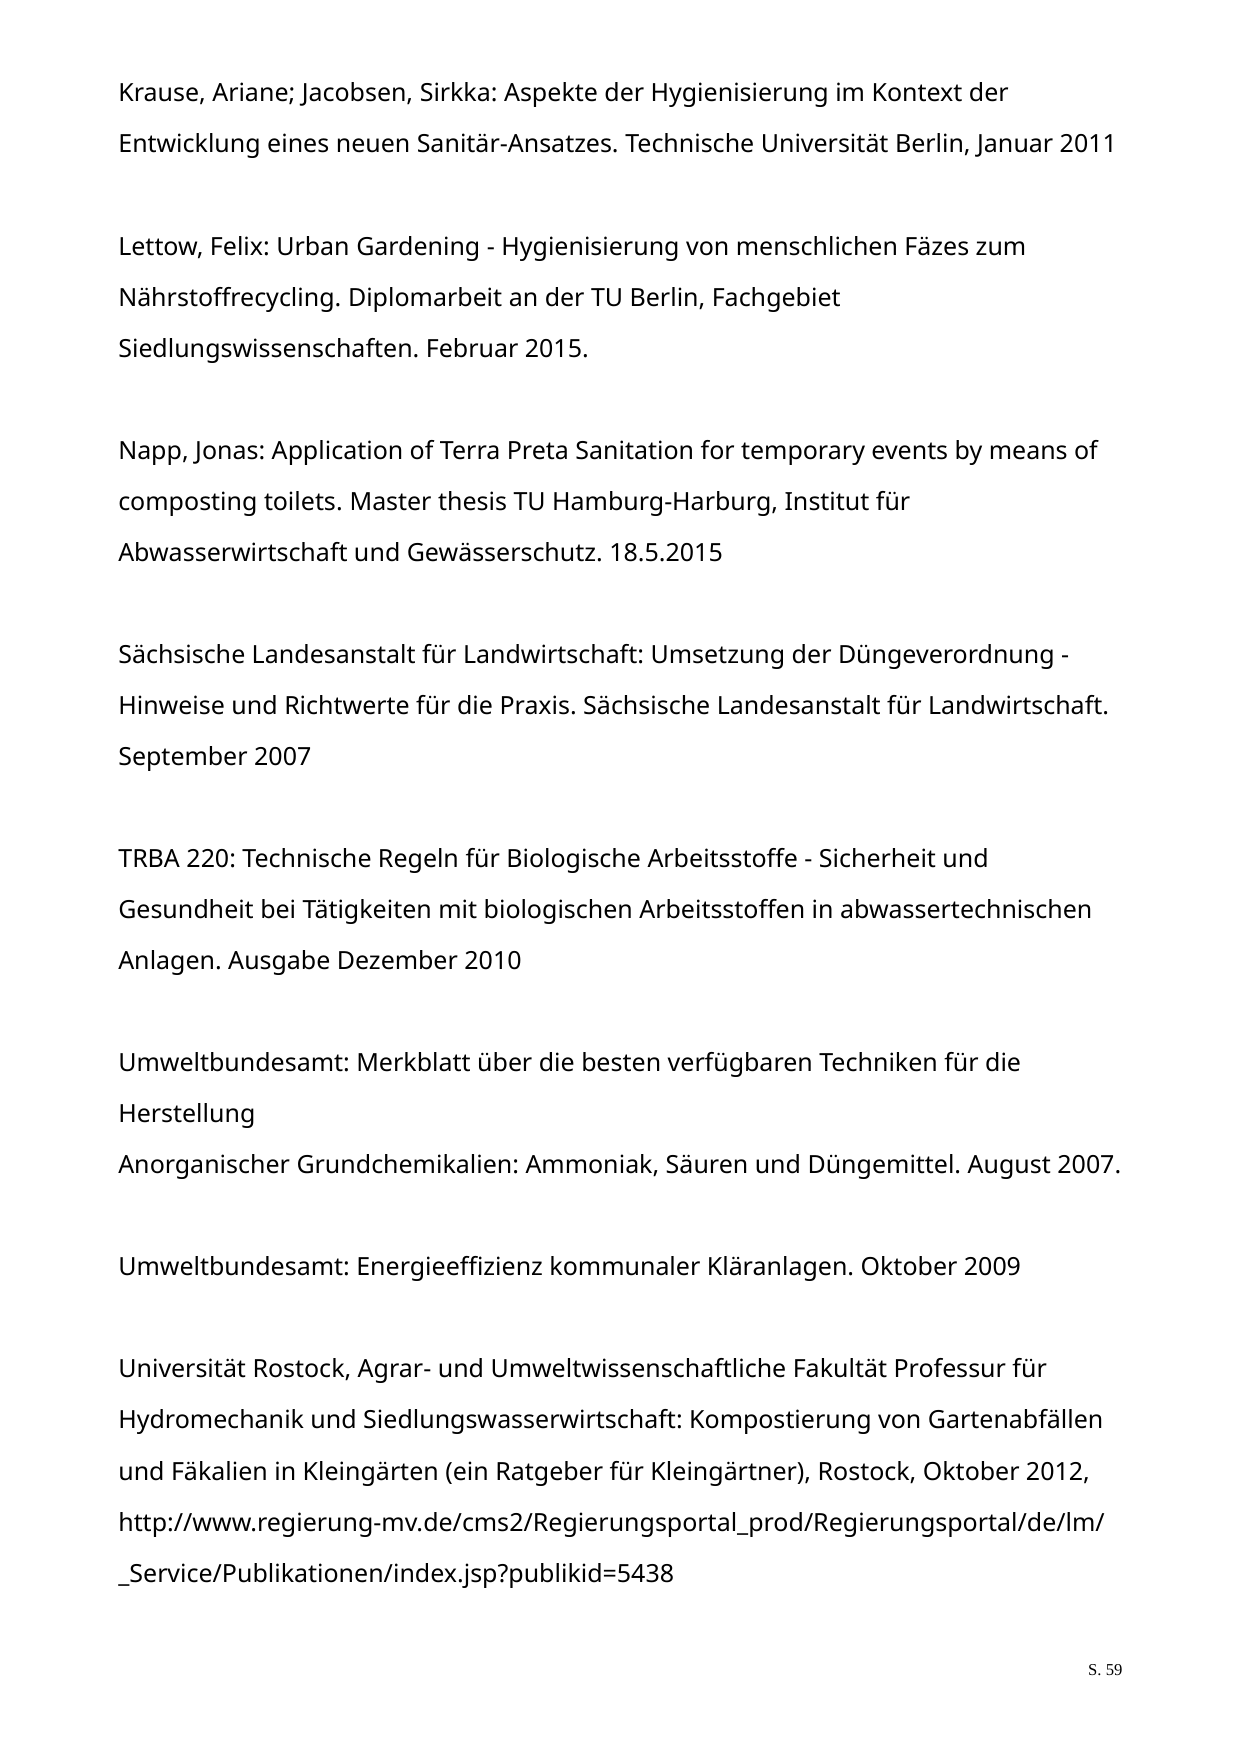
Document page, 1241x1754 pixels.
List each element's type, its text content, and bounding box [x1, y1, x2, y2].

text Universität Rostock, Agrar- und Umweltwissenschaftliche Fakultät Professur für Hydromechanik und Siedlungswasserwirtschaft: Kompostierung von Gartenabfällen und Fäkalien in Kleingärten (ein Ratgeber für Kleingärtner), Rostock, Oktober 2012, http://www.regierung-mv.de/cms2/Regierungsportal_prod/Regierungsportal/de/lm/_Service/Publikationen/index.jsp?publikid=5438 [118, 1351, 1122, 1589]
text Lettow, Felix: Urban Gardening - Hygienisierung von menschlichen Fäzes zum Nährstoffrecycling. Diplomarbeit an der TU Berlin, Fachgebiet Siedlungswissenschaften. Februar 2015. [118, 228, 1122, 364]
text Napp, Jonas: Application of Terra Preta Sanitation for temporary events by means of composting toilets. Master thesis TU Hamburg-Harburg, Institut für Abwasserwirtschaft und Gewässerschutz. 18.5.2015 [118, 432, 1122, 568]
text Umweltbundesamt: Merkblatt über die besten verfügbaren Techniken für die Herstellung [118, 1045, 1122, 1130]
text TRBA 220: Technische Regeln für Biologische Arbeitsstoffe - Sicherheit und Gesundheit bei Tätigkeiten mit biologischen Arbeitsstoffen in abwassertechnischen Anlagen. Ausgabe Dezember 2010 [118, 841, 1122, 977]
text Sächsische Landesanstalt für Landwirtschaft: Umsetzung der Düngeverordnung - Hinweise und Richtwerte für die Praxis. Sächsische Landesanstalt für Landwirtschaft. September 2007 [118, 636, 1122, 773]
text Umweltbundesamt: Energieeffizienz kommunaler Kläranlagen. Oktober 2009 [118, 1249, 1122, 1283]
text Krause, Ariane; Jacobsen, Sirkka: Aspekte der Hygienisierung im Kontext der Entwicklung eines neuen Sanitär-Ansatzes. Technische Universität Berlin, Januar 2011 [118, 75, 1122, 160]
text Anorganischer Grundchemikalien: Ammoniak, Säuren und Düngemittel. August 2007. [118, 1147, 1122, 1181]
